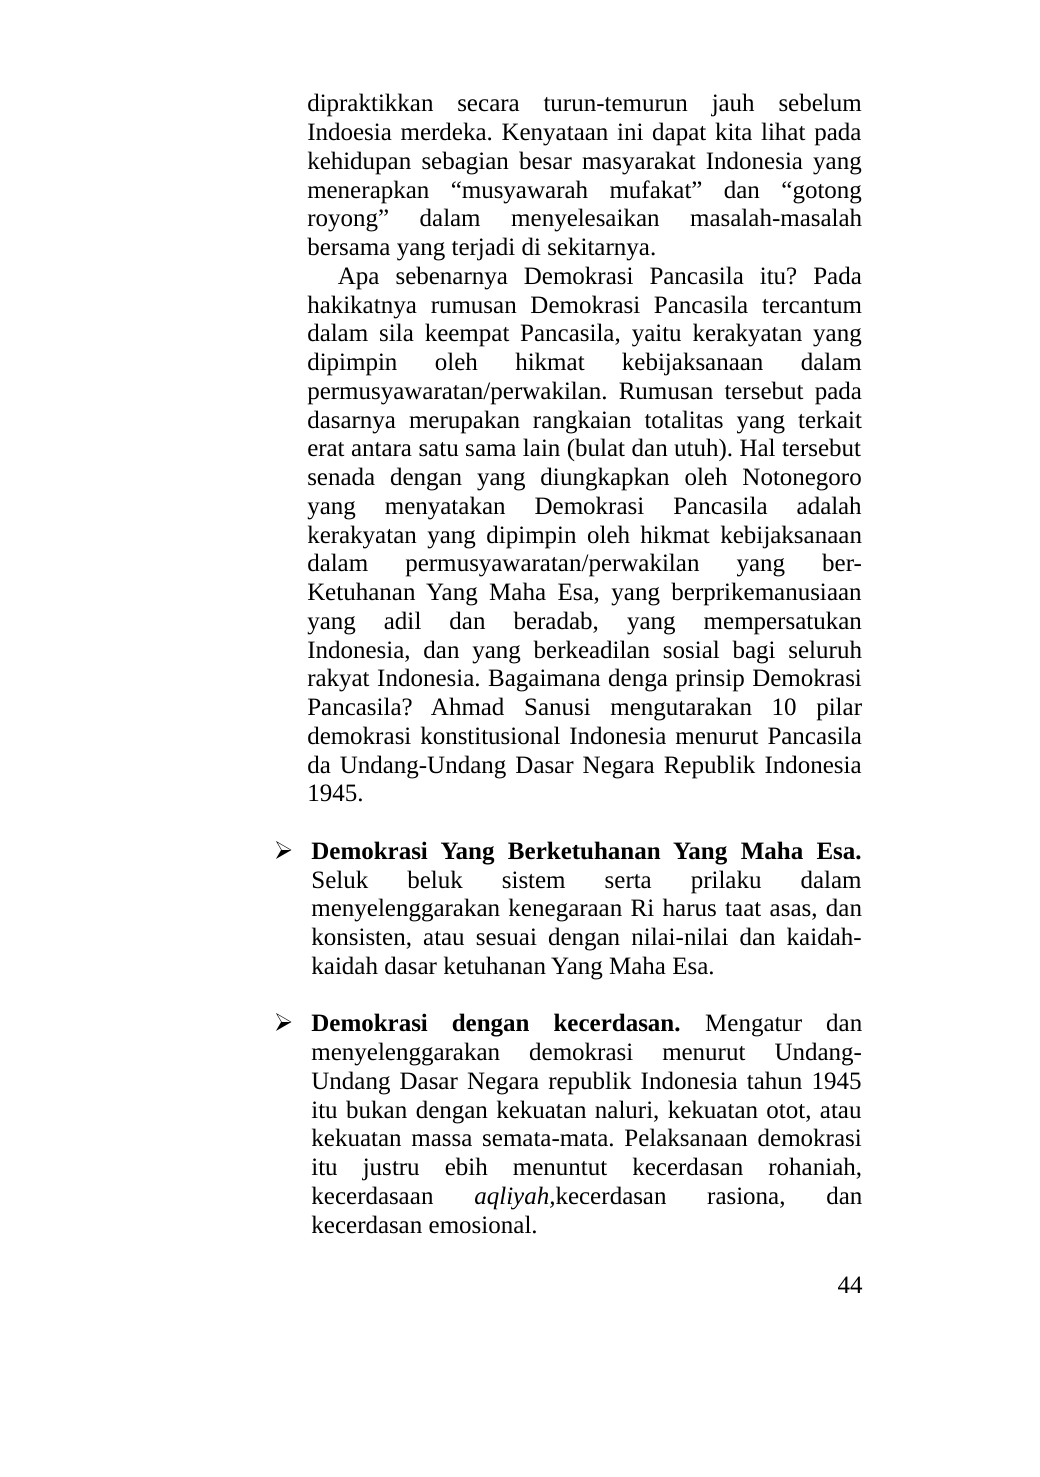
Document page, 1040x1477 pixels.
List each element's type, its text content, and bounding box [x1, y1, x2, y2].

list Demokrasi Yang Berketuhanan Yang Maha Esa. Seluk beluk sistem serta prilaku dalam menyelenggarakan kenegaraan Ri harus taat asas, dan konsisten, atau sesuai dengan nilai-nilai dan kaidah-kaidah dasar ketuhanan Yang Maha Esa. [274, 836, 862, 980]
list Demokrasi dengan kecerdasan. Mengatur dan menyelenggarakan demokrasi menurut Undang-Undang Dasar Negara republik Indonesia tahun 1945 itu bukan dengan kekuatan naluri, kekuatan otot, atau kekuatan massa semata-mata. Pelaksanaan demokrasi itu justru ebih menuntut kecerdasan rohaniah, kecerdasaan aqliyah,kecerdasan rasiona, dan kecerdasan emosional. [274, 1008, 862, 1238]
text dipraktikkan secara turun-temurun jauh sebelum Indoesia merdeka. Kenyataan ini dapat kita lihat pada kehidupan sebagian besar masyarakat Indonesia yang menerapkan “musyawarah mufakat” dan “gotong royong” dalam menyelesaikan masalah-masalah bersama yang terjadi di sekitarnya. [307, 88, 862, 261]
text Apa sebenarnya Demokrasi Pancasila itu? Pada hakikatnya rumusan Demokrasi Pancasila tercantum dalam sila keempat Pancasila, yaitu kerakyatan yang dipimpin oleh hikmat kebijaksanaan dalam permusyawaratan/perwakilan. Rumusan tersebut pada dasarnya merupakan rangkaian totalitas yang terkait erat antara satu sama lain (bulat dan utuh). Hal tersebut senada dengan yang diungkapkan oleh Notonegoro yang menyatakan Demokrasi Pancasila adalah kerakyatan yang dipimpin oleh hikmat kebijaksanaan dalam permusyawaratan/perwakilan yang ber-Ketuhanan Yang Maha Esa, yang berprikemanusiaan yang adil dan beradab, yang mempersatukan Indonesia, dan yang berkeadilan sosial bagi seluruh rakyat Indonesia. Bagaimana denga prinsip Demokrasi Pancasila? Ahmad Sanusi mengutarakan 10 pilar demokrasi konstitusional Indonesia menurut Pancasila da Undang-Undang Dasar Negara Republik Indonesia 1945. [307, 261, 862, 807]
